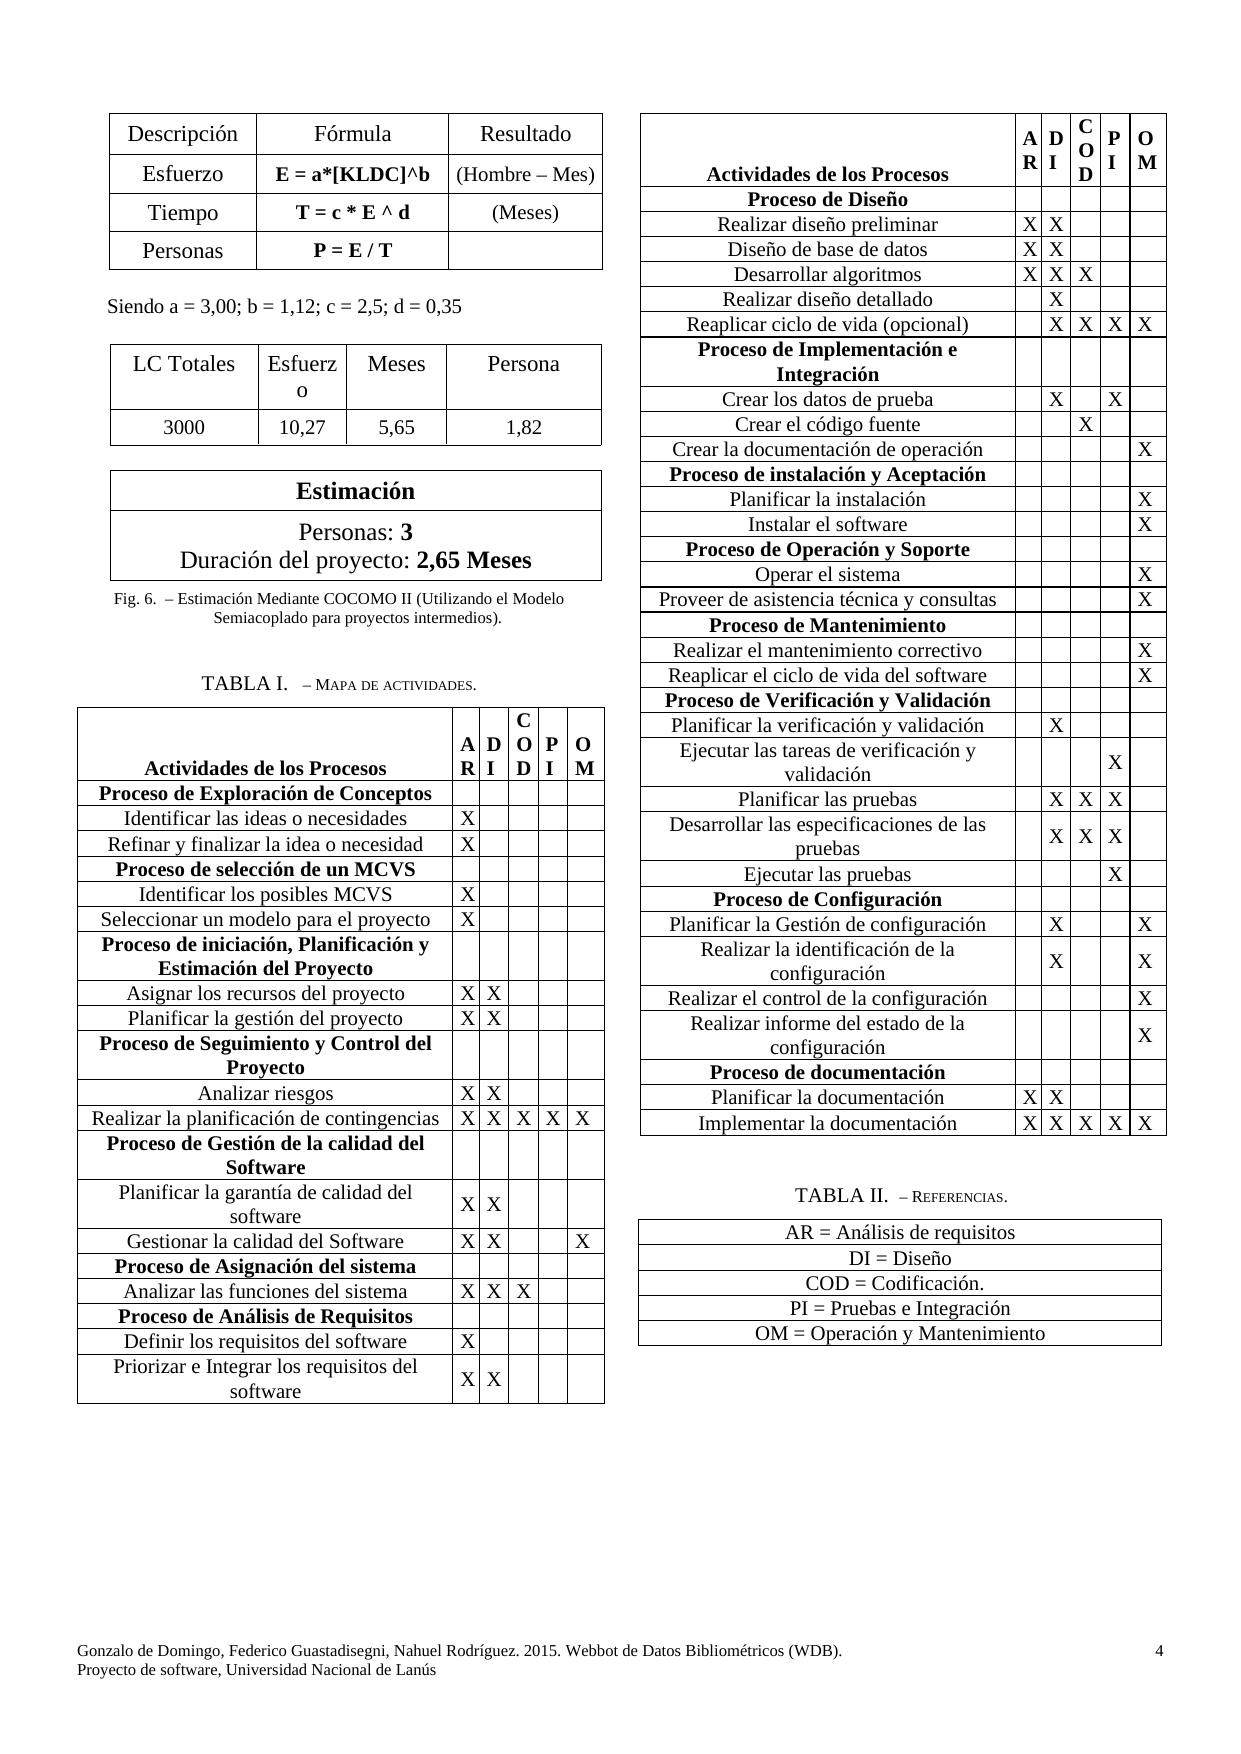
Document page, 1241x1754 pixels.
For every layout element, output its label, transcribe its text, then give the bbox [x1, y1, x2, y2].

table_cell X [509, 1106, 538, 1129]
table_cell [1131, 187, 1166, 211]
table_cell [539, 882, 567, 906]
table_cell [539, 1355, 567, 1403]
table_cell Planificar la documentación [641, 1085, 1015, 1109]
table_cell 3000 [111, 410, 258, 444]
table_cell [1071, 861, 1100, 886]
table_cell X [453, 907, 479, 931]
table_cell [1071, 887, 1100, 911]
table_cell [1042, 986, 1070, 1010]
table_cell Realizar la identificación de la configuración [641, 937, 1015, 985]
table_cell [509, 907, 538, 931]
table_cell [1016, 588, 1041, 611]
table_cell X [1042, 212, 1070, 236]
table_cell Proceso de Seguimiento y Control del Proyecto [78, 1031, 452, 1079]
table_cell Realizar el control de la configuración [641, 986, 1015, 1010]
table_header AR [1016, 114, 1041, 186]
table_header DI [480, 708, 508, 780]
table_cell X [453, 1180, 479, 1228]
table_cell X [1016, 262, 1041, 286]
table_cell Ejecutar las tareas de verificación y validación [641, 738, 1015, 786]
table_header C O D [1071, 114, 1100, 186]
table_cell [1071, 663, 1100, 687]
table_cell X [453, 1355, 479, 1403]
table_cell Planificar las pruebas [641, 787, 1015, 811]
table_cell [1101, 1011, 1129, 1059]
table_cell [1071, 588, 1100, 611]
table_cell [1016, 713, 1041, 737]
table_header P I [1101, 114, 1129, 186]
table_cell X [480, 1355, 508, 1403]
table_cell X [1131, 1110, 1166, 1134]
table_cell [1042, 187, 1070, 211]
table_cell [539, 1080, 567, 1104]
table_header Actividades de los Procesos [641, 114, 1015, 186]
table_cell Proceso de selección de un MCVS [78, 857, 452, 881]
table_cell [1016, 663, 1041, 687]
table_cell [1016, 912, 1041, 936]
table_cell [1131, 287, 1166, 311]
list – Mapa de actividades. [77, 673, 601, 694]
table_cell [449, 232, 602, 269]
table_cell [509, 1031, 538, 1079]
table_cell [509, 831, 538, 856]
table_cell Desarrollar las especificaciones de las pruebas [641, 812, 1015, 860]
table_cell [1016, 338, 1041, 386]
table_cell [1071, 1060, 1100, 1084]
table_cell Realizar informe del estado de la configuración [641, 1011, 1015, 1059]
table_cell [453, 1304, 479, 1328]
table_cell X [480, 1106, 508, 1129]
table_header O M [1131, 114, 1166, 186]
table_cell [1016, 812, 1041, 860]
table_cell [1101, 588, 1129, 611]
table_cell [480, 831, 508, 856]
table_cell X [453, 831, 479, 856]
table_cell X [1071, 262, 1100, 286]
table_cell [568, 932, 604, 980]
table_cell [1131, 812, 1166, 860]
table_cell [453, 932, 479, 980]
table_header AR [453, 708, 479, 780]
table_cell [1016, 312, 1041, 336]
table_cell [1071, 713, 1100, 737]
table_cell [1071, 613, 1100, 637]
table_cell Proveer de asistencia técnica y consultas [641, 588, 1015, 611]
table_cell X [480, 981, 508, 1005]
table_cell [1071, 1011, 1100, 1059]
table_cell [509, 781, 538, 805]
table_cell [539, 1304, 567, 1328]
table_cell [1131, 237, 1166, 261]
table_cell X [568, 1229, 604, 1253]
table_cell Implementar la documentación [641, 1110, 1015, 1134]
table_cell X [1101, 738, 1129, 786]
table_cell X [1131, 437, 1166, 461]
table_header Fórmula [257, 114, 448, 154]
table_cell [509, 1329, 538, 1353]
table_cell [1071, 387, 1100, 411]
table_cell [568, 1006, 604, 1030]
table_cell X [453, 1106, 479, 1129]
table_cell X [453, 1080, 479, 1104]
table_cell [1131, 688, 1166, 712]
table_cell Planificar la Gestión de configuración [641, 912, 1015, 936]
table_cell [568, 781, 604, 805]
table_cell Proceso de Configuración [641, 887, 1015, 911]
table_cell X [453, 1006, 479, 1030]
table_cell [1131, 387, 1166, 411]
table_cell [539, 1180, 567, 1228]
table_cell X [480, 1080, 508, 1104]
table_cell [568, 1080, 604, 1104]
table_cell [1101, 688, 1129, 712]
table_cell [1131, 887, 1166, 911]
table_cell X [1042, 312, 1070, 336]
table_header Meses [347, 345, 446, 408]
table_cell [1071, 237, 1100, 261]
table_cell [539, 1329, 567, 1353]
table_cell [1101, 237, 1129, 261]
table_cell X [453, 981, 479, 1005]
table_cell [1131, 338, 1166, 386]
table_cell Proceso de Diseño [641, 187, 1015, 211]
table_cell 5,65 [347, 410, 446, 444]
table_cell (Hombre – Mes) [449, 155, 602, 192]
table_cell [1131, 1060, 1166, 1084]
table_cell [1016, 688, 1041, 712]
table_cell Proceso de Verificación y Validación [641, 688, 1015, 712]
table_cell [509, 806, 538, 830]
table_cell X [1071, 412, 1100, 436]
table_cell [1016, 861, 1041, 886]
table_cell [1131, 412, 1166, 436]
table_header DI [1042, 114, 1070, 186]
table_cell X [1131, 663, 1166, 687]
table_cell [1101, 1085, 1129, 1109]
table_cell Planificar la instalación [641, 487, 1015, 511]
table_cell [480, 1031, 508, 1079]
table_header O M [568, 708, 604, 780]
table_cell [480, 1131, 508, 1179]
table_cell [1131, 537, 1166, 561]
table_cell X [1042, 787, 1070, 811]
table_cell Proceso de Asignación del sistema [78, 1254, 452, 1278]
table_cell [1016, 562, 1041, 586]
table_cell [509, 1131, 538, 1179]
table_cell Personas: 3 Duración del proyecto: 2,65 Meses [111, 511, 601, 580]
table_cell [539, 857, 567, 881]
table_cell Planificar la verificación y validación [641, 713, 1015, 737]
table_cell X [1042, 812, 1070, 860]
table_cell Realizar diseño detallado [641, 287, 1015, 311]
table_cell E = a*[KLDC]^b [257, 155, 448, 192]
table_cell [1071, 1085, 1100, 1109]
table_cell X [1042, 713, 1070, 737]
table_cell [1131, 861, 1166, 886]
table_cell X [1042, 237, 1070, 261]
table_cell [1016, 738, 1041, 786]
table_cell [1016, 487, 1041, 511]
table_cell [1042, 412, 1070, 436]
table_cell Proceso de Exploración de Conceptos [78, 781, 452, 805]
table_cell [1101, 437, 1129, 461]
table_header LC Totales [111, 345, 258, 408]
table_cell X [1042, 937, 1070, 985]
table_cell [1016, 412, 1041, 436]
table_header P I [539, 708, 567, 780]
table_cell X [1131, 1011, 1166, 1059]
table_header C O D [509, 708, 538, 780]
table_cell [1131, 1085, 1166, 1109]
table_cell [1016, 1011, 1041, 1059]
table_cell [480, 932, 508, 980]
table_cell Tiempo [110, 194, 256, 231]
table_cell X [1131, 638, 1166, 662]
table_cell Realizar la planificación de contingencias [78, 1106, 452, 1129]
table_cell X [480, 1006, 508, 1030]
table_cell [1042, 437, 1070, 461]
table_cell X [453, 1329, 479, 1353]
table_cell X [1131, 512, 1166, 536]
table_header Descripción [110, 114, 256, 154]
table_cell Proceso de Mantenimiento [641, 613, 1015, 637]
table_cell Identificar las ideas o necesidades [78, 806, 452, 830]
table_cell [539, 806, 567, 830]
table_cell [1016, 638, 1041, 662]
table_cell [1016, 537, 1041, 561]
table_cell [480, 1304, 508, 1328]
table_cell [480, 781, 508, 805]
table_cell [539, 981, 567, 1005]
table_cell [1131, 262, 1166, 286]
table_cell [1101, 663, 1129, 687]
table_cell [1101, 937, 1129, 985]
table_cell [1071, 738, 1100, 786]
table_cell X [1131, 912, 1166, 936]
table_cell Gestionar la calidad del Software [78, 1229, 452, 1253]
table_cell X [1131, 562, 1166, 586]
table_cell [1101, 613, 1129, 637]
table_cell [453, 1031, 479, 1079]
table_cell Crear los datos de prueba [641, 387, 1015, 411]
table_cell Desarrollar algoritmos [641, 262, 1015, 286]
table_cell X [480, 1180, 508, 1228]
table_cell Asignar los recursos del proyecto [78, 981, 452, 1005]
table_cell [568, 907, 604, 931]
table_cell Analizar las funciones del sistema [78, 1279, 452, 1303]
table_cell Reaplicar ciclo de vida (opcional) [641, 312, 1015, 336]
table_cell [1042, 512, 1070, 536]
table_cell [1101, 462, 1129, 486]
table_cell Esfuerzo [110, 155, 256, 192]
table_cell X [1101, 1110, 1129, 1134]
table_cell [1016, 787, 1041, 811]
table_cell [539, 907, 567, 931]
table_cell [1042, 887, 1070, 911]
table_cell [1042, 462, 1070, 486]
table_cell (Meses) [449, 194, 602, 231]
table_cell [1101, 338, 1129, 386]
table_cell [1071, 437, 1100, 461]
table_cell X [453, 806, 479, 830]
table_cell [1101, 638, 1129, 662]
table_cell [568, 857, 604, 881]
table_cell [1042, 487, 1070, 511]
table_cell [1042, 1011, 1070, 1059]
table_cell [509, 932, 538, 980]
table_cell X [568, 1106, 604, 1129]
table_cell Realizar diseño preliminar [641, 212, 1015, 236]
table_cell [1016, 387, 1041, 411]
table_cell X [1071, 312, 1100, 336]
table_cell X [1071, 1110, 1100, 1134]
table_cell [1071, 937, 1100, 985]
table_cell [1071, 487, 1100, 511]
table_cell X [453, 1279, 479, 1303]
table_cell Proceso de Gestión de la calidad del Software [78, 1131, 452, 1179]
table_cell X [1042, 262, 1070, 286]
table_cell 10,27 [259, 410, 346, 444]
table_cell [1042, 613, 1070, 637]
table_cell [1042, 663, 1070, 687]
table_cell [568, 1329, 604, 1353]
table_header Persona [447, 345, 601, 408]
table_cell [1042, 562, 1070, 586]
list – Referencias. [639, 1185, 1163, 1207]
table_cell [1016, 437, 1041, 461]
table_cell [568, 1304, 604, 1328]
table_cell [1071, 187, 1100, 211]
table_cell [1101, 512, 1129, 536]
table_cell Realizar el mantenimiento correctivo [641, 638, 1015, 662]
table_cell [1016, 512, 1041, 536]
table_cell [1101, 986, 1129, 1010]
table_cell [1042, 338, 1070, 386]
table_cell X [453, 882, 479, 906]
table_cell [1042, 861, 1070, 886]
table_cell [539, 831, 567, 856]
table_cell [453, 1254, 479, 1278]
table_cell Personas [110, 232, 256, 269]
table_cell [509, 1304, 538, 1328]
table_cell [1016, 287, 1041, 311]
table_cell Refinar y finalizar la idea o necesidad [78, 831, 452, 856]
table_cell [568, 831, 604, 856]
table_cell X [1016, 237, 1041, 261]
table_cell [453, 781, 479, 805]
table_cell X [1042, 287, 1070, 311]
table_cell PI = Pruebas e Integración [639, 1296, 1161, 1320]
table_cell [1016, 462, 1041, 486]
table_cell [1101, 487, 1129, 511]
table_cell [568, 981, 604, 1005]
table_header Resultado [449, 114, 602, 154]
table_cell [1101, 262, 1129, 286]
table_cell [539, 1279, 567, 1303]
table_cell [1131, 613, 1166, 637]
table_cell X [453, 1229, 479, 1253]
table_header AR = Análisis de requisitos [639, 1220, 1161, 1244]
table_cell [1016, 187, 1041, 211]
table_cell [1042, 1060, 1070, 1084]
table_cell [509, 1006, 538, 1030]
table_cell [1131, 787, 1166, 811]
table_cell X [1101, 387, 1129, 411]
table_cell OM = Operación y Mantenimiento [639, 1321, 1161, 1345]
table_cell [1071, 638, 1100, 662]
table_cell [1071, 986, 1100, 1010]
table_cell [1071, 512, 1100, 536]
table_cell DI = Diseño [639, 1245, 1161, 1269]
table_cell [1042, 537, 1070, 561]
table_cell Planificar la garantía de calidad del software [78, 1180, 452, 1228]
table_cell [1101, 287, 1129, 311]
table_cell Priorizar e Integrar los requisitos del software [78, 1355, 452, 1403]
table_cell X [509, 1279, 538, 1303]
table_cell X [1042, 912, 1070, 936]
table_cell [453, 857, 479, 881]
table_cell Diseño de base de datos [641, 237, 1015, 261]
table_cell X [1042, 1110, 1070, 1134]
table_cell [1101, 412, 1129, 436]
table_cell [1101, 912, 1129, 936]
table_cell X [1071, 787, 1100, 811]
table_cell Proceso de Operación y Soporte [641, 537, 1015, 561]
table_cell Proceso de instalación y Aceptación [641, 462, 1015, 486]
table_cell Operar el sistema [641, 562, 1015, 586]
table_cell [1071, 688, 1100, 712]
table_cell [509, 1180, 538, 1228]
table_cell Proceso de Análisis de Requisitos [78, 1304, 452, 1328]
table_cell [1131, 738, 1166, 786]
table_cell [1016, 937, 1041, 985]
table_cell 1,82 [447, 410, 601, 444]
table_cell [539, 781, 567, 805]
table_cell [539, 1254, 567, 1278]
table_cell [480, 1254, 508, 1278]
table_cell [1071, 912, 1100, 936]
text Siendo a = 3,00; b = 1,12; c = 2,5; d = 0,35 [77, 294, 601, 318]
table_cell [480, 907, 508, 931]
table_cell [509, 1254, 538, 1278]
table_cell [1016, 887, 1041, 911]
table_cell [568, 1180, 604, 1228]
table_cell [1101, 187, 1129, 211]
table_cell [509, 1355, 538, 1403]
table_cell [568, 882, 604, 906]
table_cell [1071, 562, 1100, 586]
table_cell [1131, 212, 1166, 236]
table_cell [568, 1031, 604, 1079]
table_cell [1016, 613, 1041, 637]
table_cell [568, 1254, 604, 1278]
table_cell Proceso de iniciación, Planificación y Estimación del Proyecto [78, 932, 452, 980]
table_cell [1042, 638, 1070, 662]
table_cell [1101, 537, 1129, 561]
table_cell X [1016, 1085, 1041, 1109]
table_cell X [480, 1229, 508, 1253]
table_cell P = E / T [257, 232, 448, 269]
table_cell X [1016, 212, 1041, 236]
table_cell Seleccionar un modelo para el proyecto [78, 907, 452, 931]
table_cell [1101, 887, 1129, 911]
table_cell X [1131, 588, 1166, 611]
table_cell [568, 1131, 604, 1179]
table_cell Ejecutar las pruebas [641, 861, 1015, 886]
table_cell [1042, 738, 1070, 786]
table_cell [1131, 462, 1166, 486]
table_cell [1071, 287, 1100, 311]
table_cell [539, 1031, 567, 1079]
table_cell [1071, 537, 1100, 561]
table_cell X [480, 1279, 508, 1303]
table_cell [1101, 713, 1129, 737]
table_cell Identificar los posibles MCVS [78, 882, 452, 906]
table_cell X [1101, 312, 1129, 336]
table_cell [509, 857, 538, 881]
table_cell T = c * E ^ d [257, 194, 448, 231]
table_cell [1071, 212, 1100, 236]
table_cell [568, 806, 604, 830]
table_cell Analizar riesgos [78, 1080, 452, 1104]
table_cell X [1071, 812, 1100, 860]
table_cell [1101, 212, 1129, 236]
table_cell X [539, 1106, 567, 1129]
table_cell [1071, 462, 1100, 486]
table_cell Proceso de documentación [641, 1060, 1015, 1084]
table_cell [1042, 588, 1070, 611]
table_cell Definir los requisitos del software [78, 1329, 452, 1353]
table_cell [539, 1131, 567, 1179]
table_cell [480, 882, 508, 906]
table_cell [509, 981, 538, 1005]
table_cell [539, 932, 567, 980]
table_cell X [1101, 787, 1129, 811]
table_cell X [1101, 861, 1129, 886]
table_cell X [1131, 986, 1166, 1010]
table_cell X [1131, 937, 1166, 985]
table_cell [1131, 713, 1166, 737]
table_cell [1101, 1060, 1129, 1084]
table_cell [509, 1229, 538, 1253]
table_cell Planificar la gestión del proyecto [78, 1006, 452, 1030]
table_cell [1101, 562, 1129, 586]
table_cell [1016, 986, 1041, 1010]
list – Estimación Mediante COCOMO II (Utilizando el Modelo Semiacoplado para proyectos intermedios). [77, 589, 601, 627]
table_cell X [1101, 812, 1129, 860]
table_cell X [1131, 487, 1166, 511]
table_cell Reaplicar el ciclo de vida del software [641, 663, 1015, 687]
table_cell [480, 1329, 508, 1353]
table_cell [539, 1229, 567, 1253]
table_cell [480, 806, 508, 830]
table_header Actividades de los Procesos [78, 708, 452, 780]
table_cell COD = Codificación. [639, 1271, 1161, 1294]
table_cell [1071, 338, 1100, 386]
table_cell Crear la documentación de operación [641, 437, 1015, 461]
table_cell [453, 1131, 479, 1179]
table_cell [1016, 1060, 1041, 1084]
table_cell X [1016, 1110, 1041, 1134]
table_cell [539, 1006, 567, 1030]
table_cell [509, 1080, 538, 1104]
table_cell Instalar el software [641, 512, 1015, 536]
table_cell [1042, 688, 1070, 712]
table_cell [568, 1355, 604, 1403]
table_header Esfuerzo [259, 345, 346, 408]
table_header Estimación [111, 471, 601, 510]
table_cell [509, 882, 538, 906]
table_cell X [1042, 387, 1070, 411]
table_cell X [1042, 1085, 1070, 1109]
table_cell Proceso de Implementación e Integración [641, 338, 1015, 386]
table_cell X [1131, 312, 1166, 336]
table_cell [568, 1279, 604, 1303]
table_cell [480, 857, 508, 881]
table_cell Crear el código fuente [641, 412, 1015, 436]
